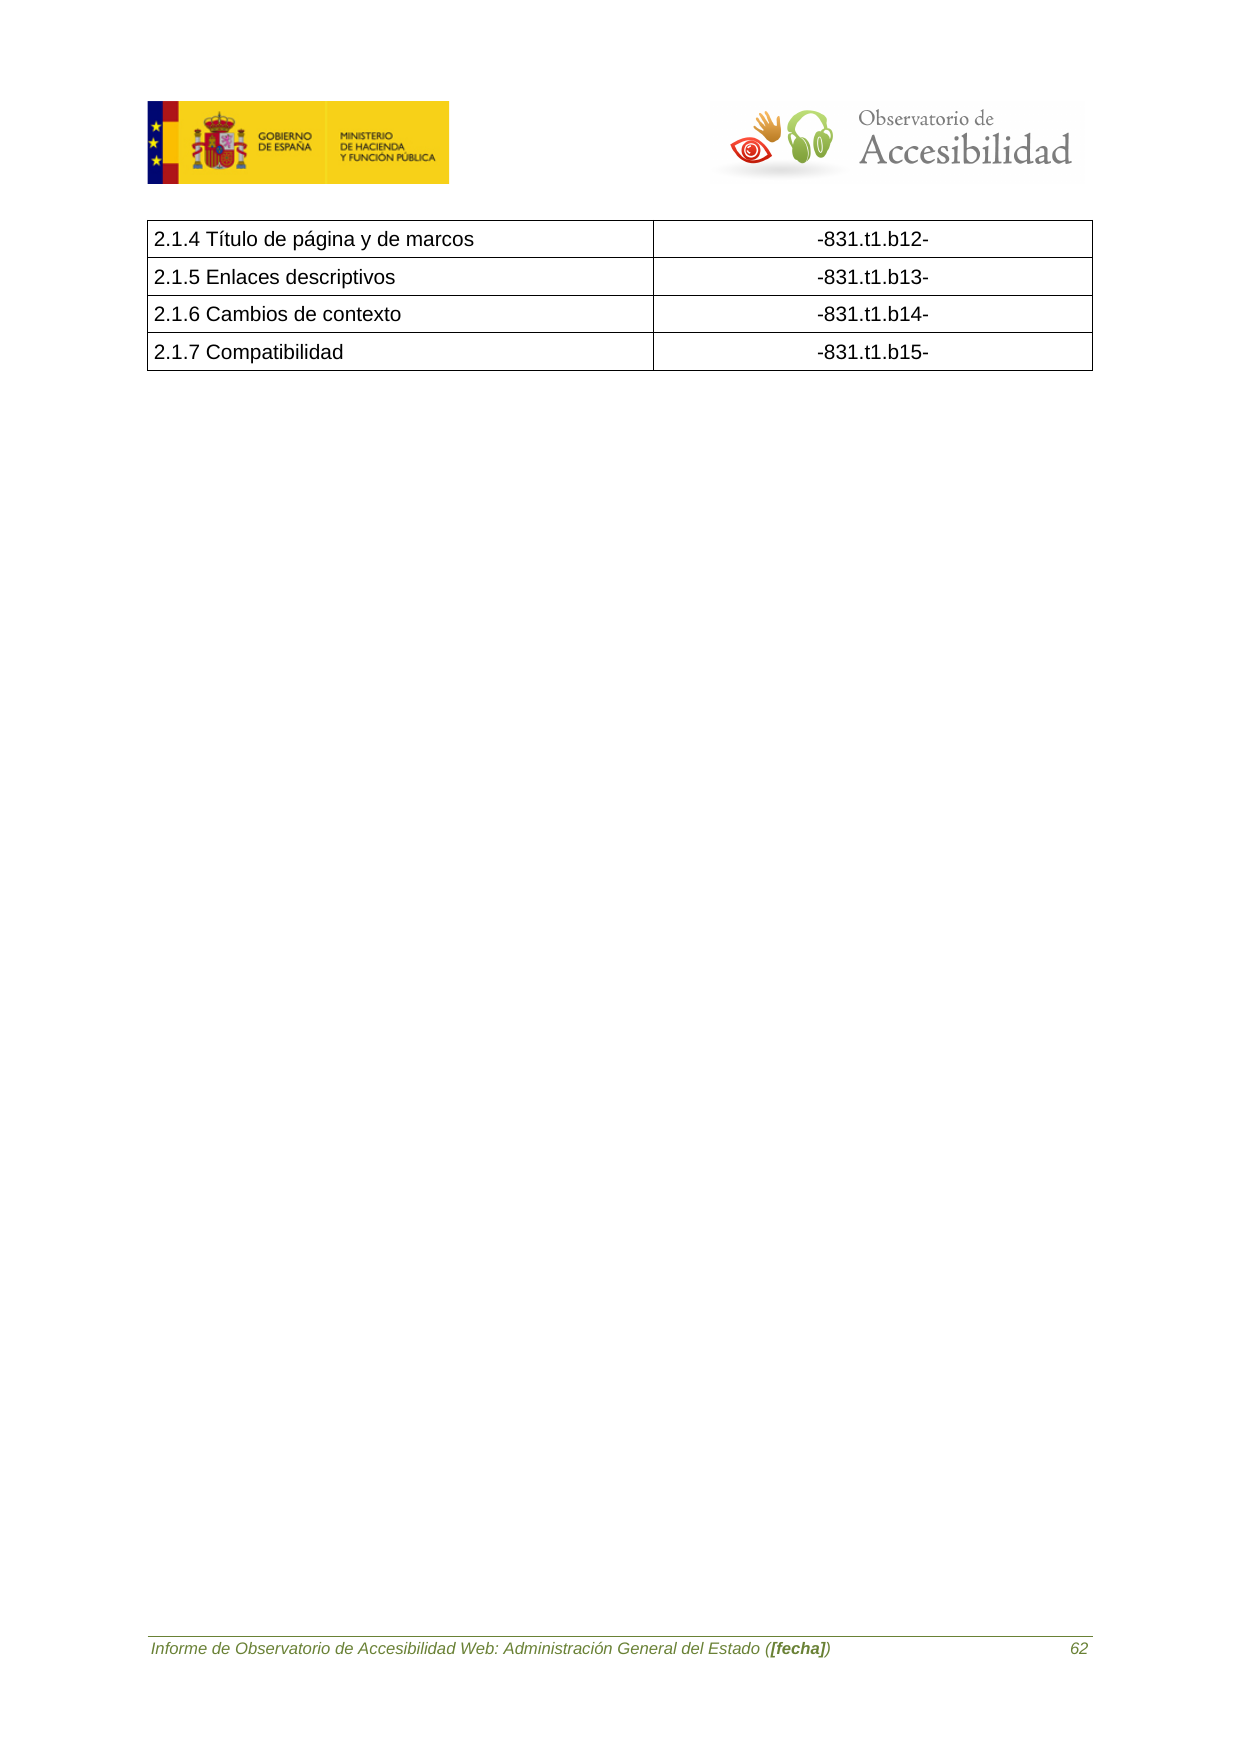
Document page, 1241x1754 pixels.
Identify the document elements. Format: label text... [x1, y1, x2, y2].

table_cell 2.1.6 Cambios de contexto [148, 296, 653, 332]
table_cell -831.t1.b12- [654, 221, 1092, 257]
table_cell -831.t1.b13- [654, 258, 1092, 295]
picture [147, 101, 450, 184]
table_cell 2.1.7 Compatibilidad [148, 333, 653, 370]
table_cell -831.t1.b14- [654, 296, 1092, 332]
table_cell 2.1.4 Título de página y de marcos [148, 221, 653, 257]
picture [710, 101, 1086, 184]
table_cell 2.1.5 Enlaces descriptivos [148, 258, 653, 295]
table_cell -831.t1.b15- [654, 333, 1092, 370]
